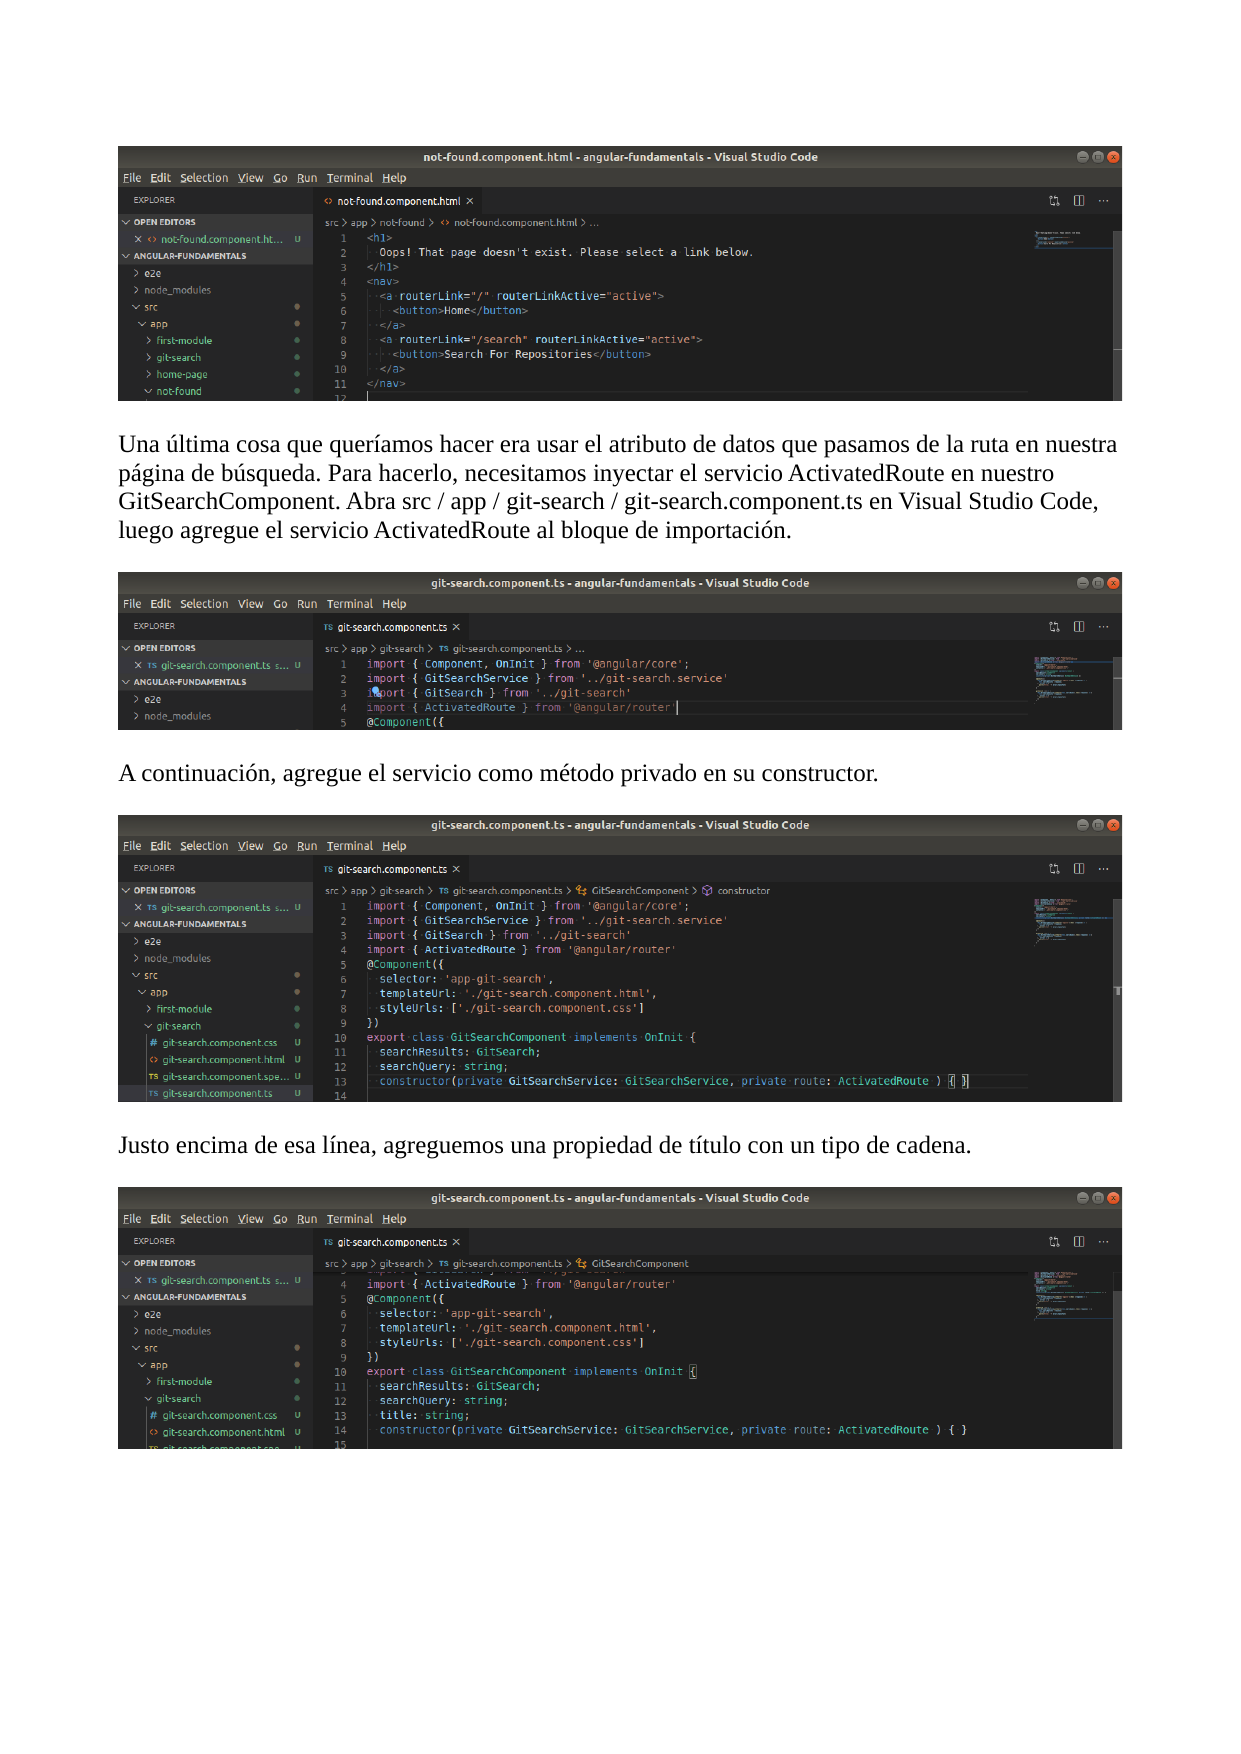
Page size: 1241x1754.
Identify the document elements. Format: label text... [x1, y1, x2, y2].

text Una última cosa que queríamos hacer era usar el atributo de datos que pasamos de la ruta en nuestra página de búsqueda. Para hacerlo, necesitamos inyectar el servicio ActivatedRoute en nuestro GitSearchComponent. Abra src / app / git-search / git-search.component.ts en Visual Studio Code, luego agregue el servicio ActivatedRoute al bloque de importación. [118, 429, 1122, 544]
picture [118, 815, 1123, 1102]
picture [118, 1187, 1123, 1449]
picture [118, 146, 1123, 401]
text A continuación, agregue el servicio como método privado en su constructor. [118, 758, 1122, 787]
text Justo encima de esa línea, agreguemos una propiedad de título con un tipo de cadena. [118, 1130, 1122, 1159]
